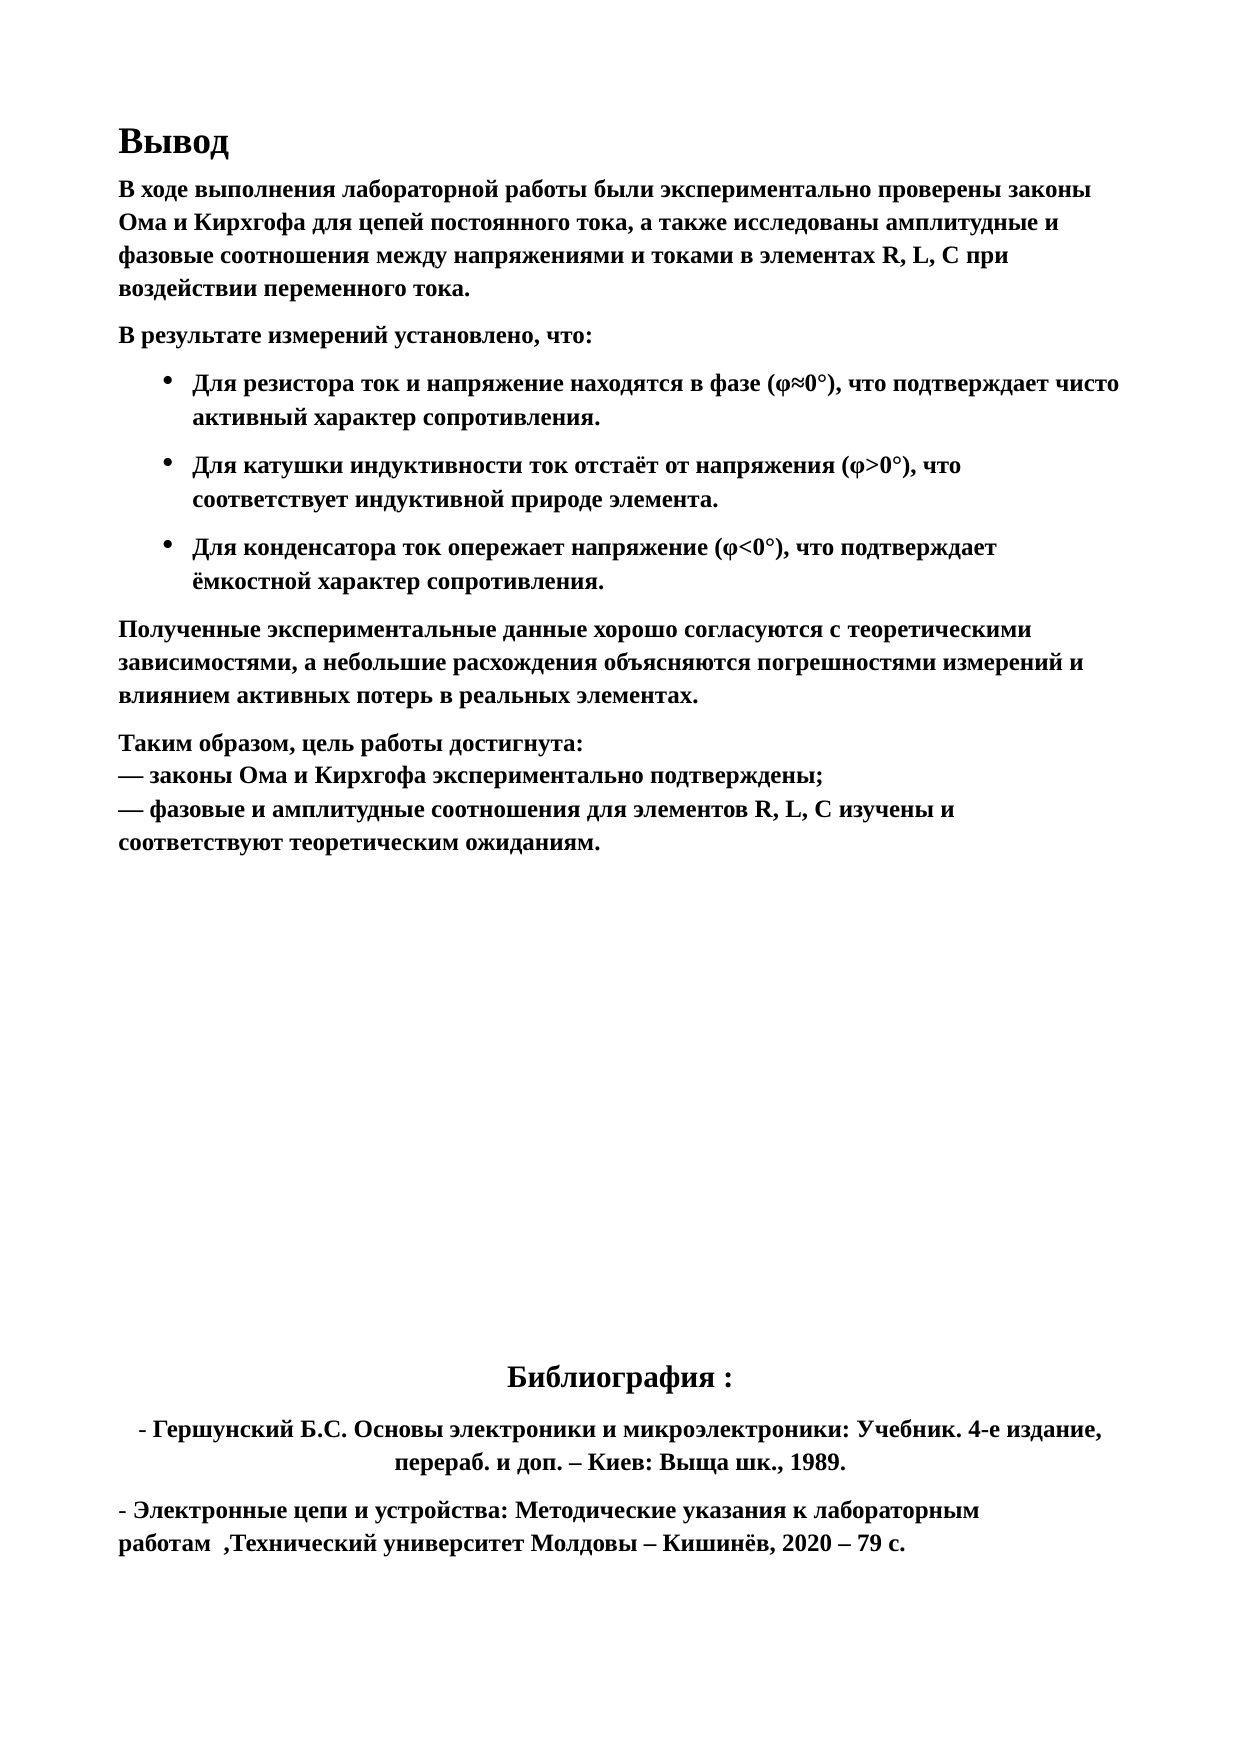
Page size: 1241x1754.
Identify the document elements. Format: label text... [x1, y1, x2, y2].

text - Электронные цепи и устройства: Методические указания к лабораторным работам ,Технический университет Молдовы – Кишинёв, 2020 – 79 с. [118, 1495, 1122, 1557]
text - Гершунский Б.С. Основы электроники и микроэлектроники: Учебник. 4-е издание, перераб. и доп. – Киев: Выща шк., 1989. [118, 1414, 1122, 1476]
list Для катушки индуктивности ток отстаёт от напряжения (φ>0°), что соответствует индуктивной природе элемента. [162, 450, 1122, 513]
text Библиография : [118, 1358, 1122, 1394]
text В ходе выполнения лабораторной работы были экспериментально проверены законы Ома и Кирхгофа для цепей постоянного тока, а также исследованы амплитудные и фазовые соотношения между напряжениями и токами в элементах R, L, C при воздействии переменного тока. [118, 174, 1122, 302]
text Полученные экспериментальные данные хорошо согласуются с теоретическими зависимостями, а небольшие расхождения объясняются погрешностями измерений и влиянием активных потерь в реальных элементах. [118, 614, 1122, 709]
list Для конденсатора ток опережает напряжение (φ<0°), что подтверждает ёмкостной характер сопротивления. [162, 532, 1122, 595]
text Таким образом, цель работы достигнута: — законы Ома и Кирхгофа экспериментально подтверждены; — фазовые и амплитудные соотношения для элементов R, L, C изучены и соответствуют теоретическим ожиданиям. [118, 728, 1122, 855]
text В результате измерений установлено, что: [118, 320, 1122, 349]
subtitle Вывод [118, 118, 1122, 161]
list Для резистора ток и напряжение находятся в фазе (φ≈0°), что подтверждает чисто активный характер сопротивления. [162, 368, 1122, 431]
